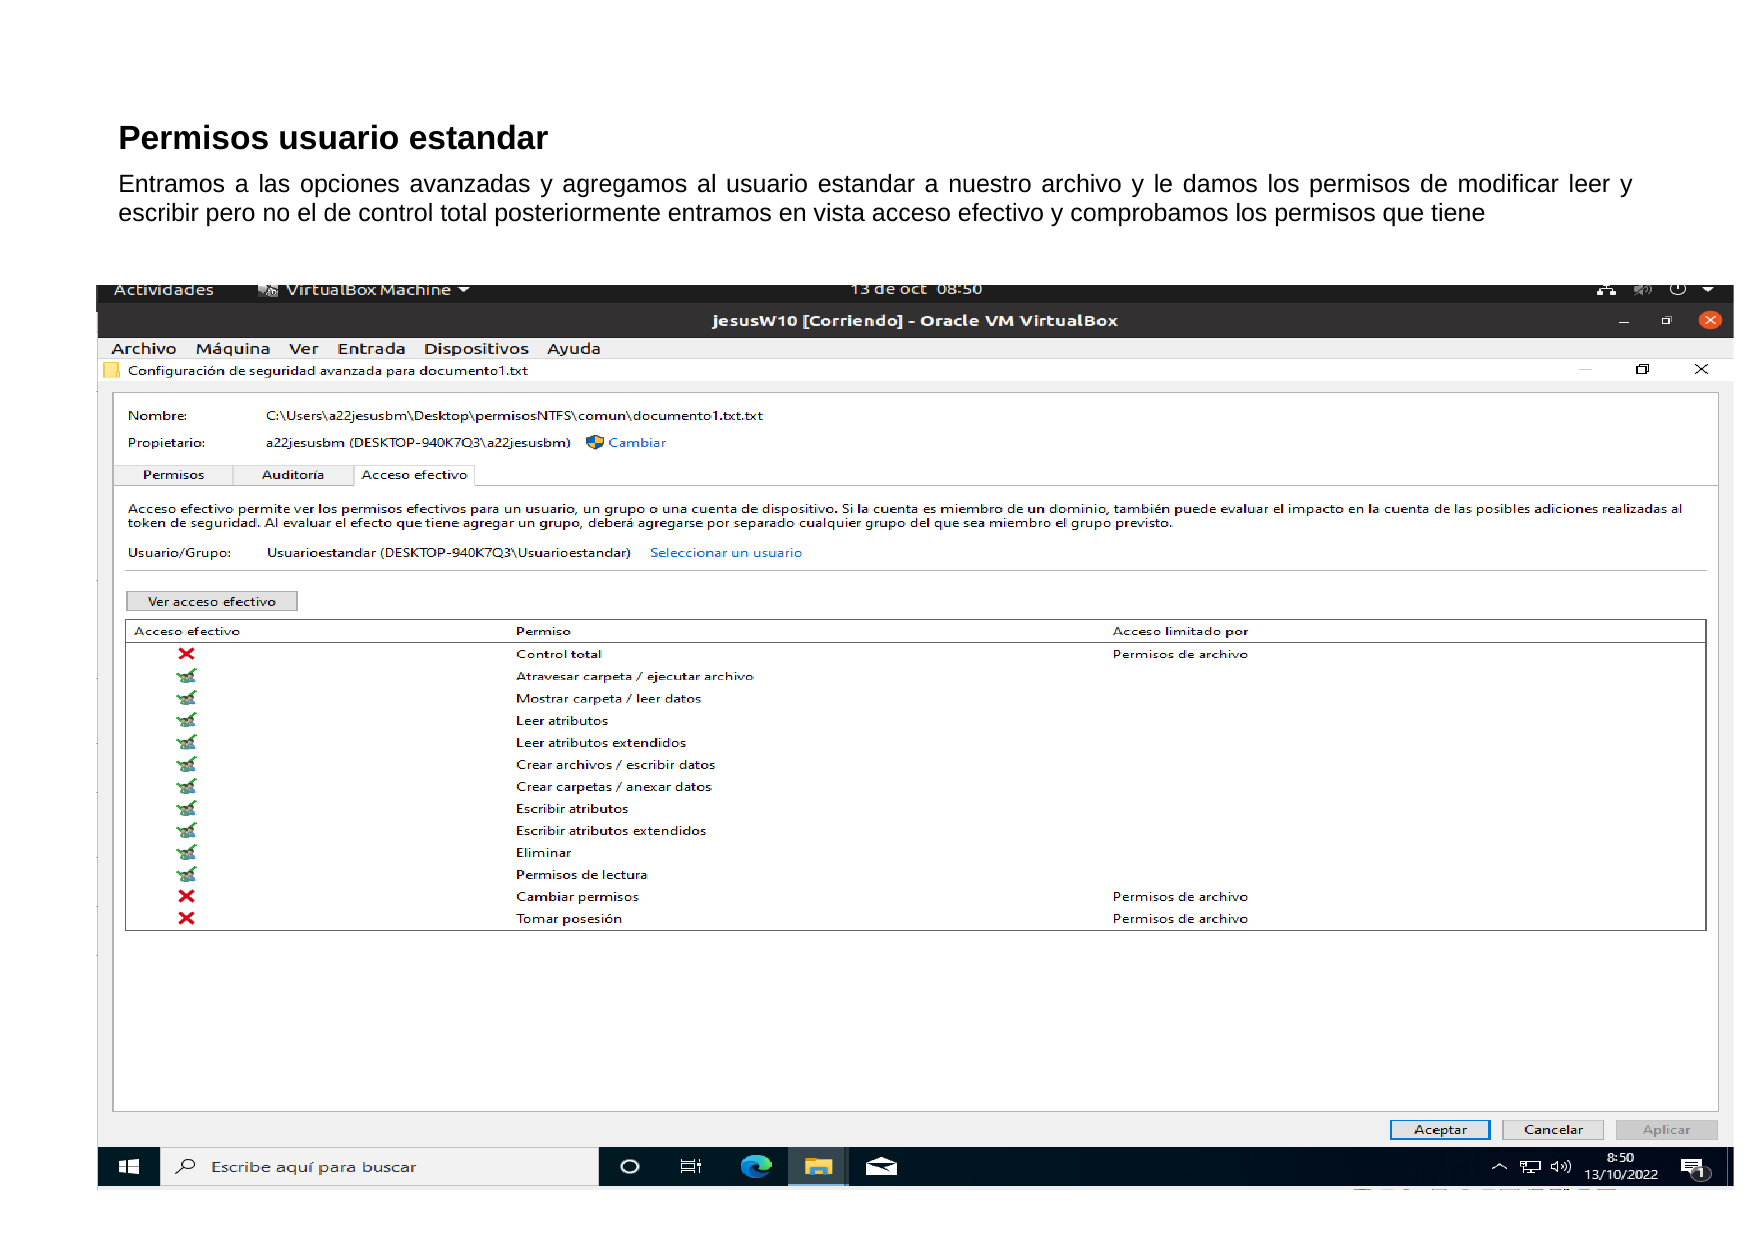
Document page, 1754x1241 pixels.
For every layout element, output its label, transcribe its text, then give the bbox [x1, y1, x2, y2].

subtitle Permisos usuario estandar [118, 118, 1636, 157]
picture [96, 285, 1734, 1190]
text Entramos a las opciones avanzadas y agregamos al usuario estandar a nuestro archivo y le damos los permisos de modificar leer y escribir pero no el de control total posteriormente entramos en vista acceso efectivo y comprobamos los permisos que tiene [118, 169, 1636, 227]
